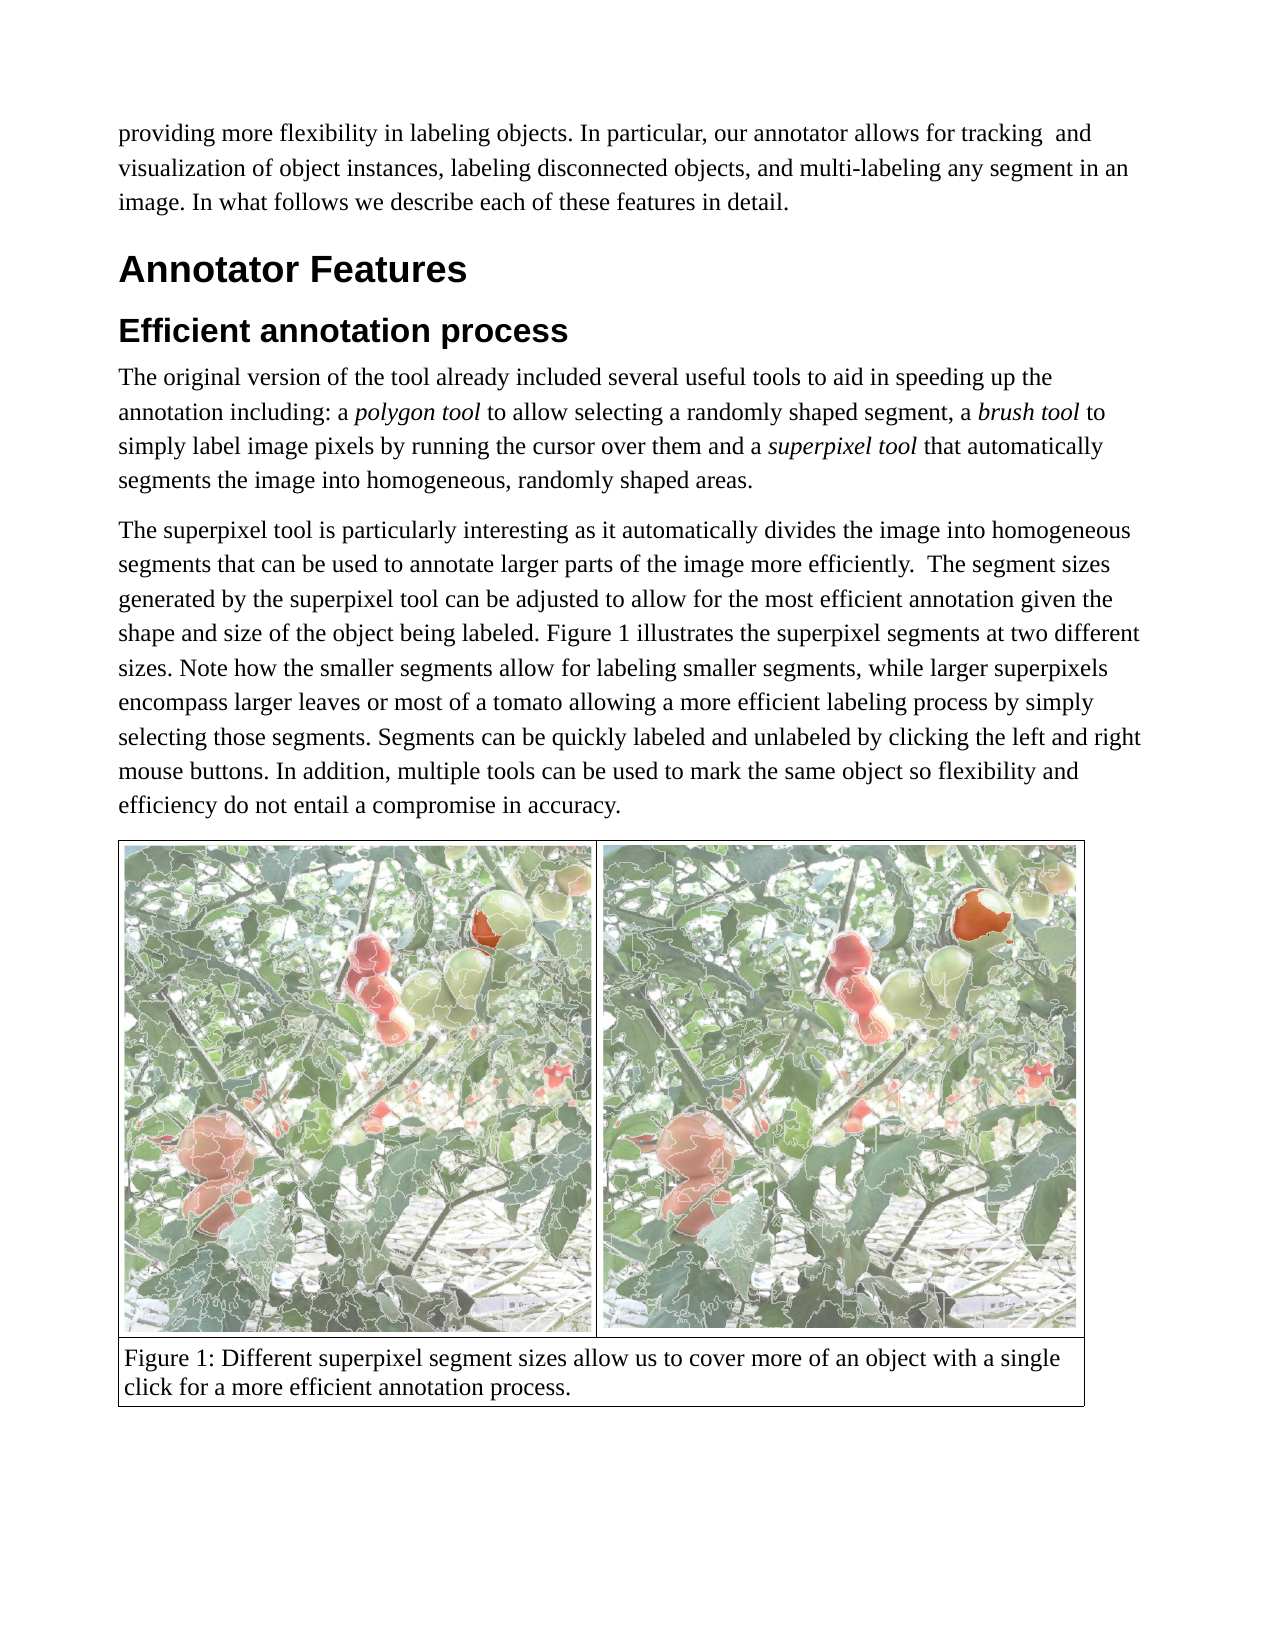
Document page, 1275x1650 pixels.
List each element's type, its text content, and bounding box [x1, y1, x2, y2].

subtitle Annotator Features [118, 247, 1157, 290]
table_header [119, 841, 596, 1337]
table_header [597, 841, 1084, 1337]
subtitle Efficient annotation process [118, 311, 1157, 350]
text providing more flexibility in labeling objects. In particular, our annotator allows for tracking and visualization of object instances, labeling disconnected objects, and multi-labeling any segment in an image. In what follows we describe each of these features in detail. [118, 118, 1157, 216]
table_cell Figure 1: Different superpixel segment sizes allow us to cover more of an object with a single click for a more efficient annotation process. [119, 1338, 1084, 1406]
text The superpixel tool is particularly interesting as it automatically divides the image into homogeneous segments that can be used to annotate larger parts of the image more efficiently. The segment sizes generated by the superpixel tool can be adjusted to allow for the most efficient annotation given the shape and size of the object being labeled. Figure 1 illustrates the superpixel segments at two different sizes. Note how the smaller segments allow for labeling smaller segments, while larger superpixels encompass larger leaves or most of a tomato allowing a more efficient labeling process by simply selecting those segments. Segments can be quickly labeled and unlabeled by clicking the left and right mouse buttons. In addition, multiple tools can be used to mark the same object so flexibility and efficiency do not entail a compromise in accuracy. [118, 515, 1157, 819]
text The original version of the tool already included several useful tools to aid in speeding up the annotation including: a polygon tool to allow selecting a randomly shaped segment, a brush tool to simply label image pixels by running the cursor over them and a superpixel tool that automatically segments the image into homogeneous, randomly shaped areas. [118, 362, 1157, 494]
